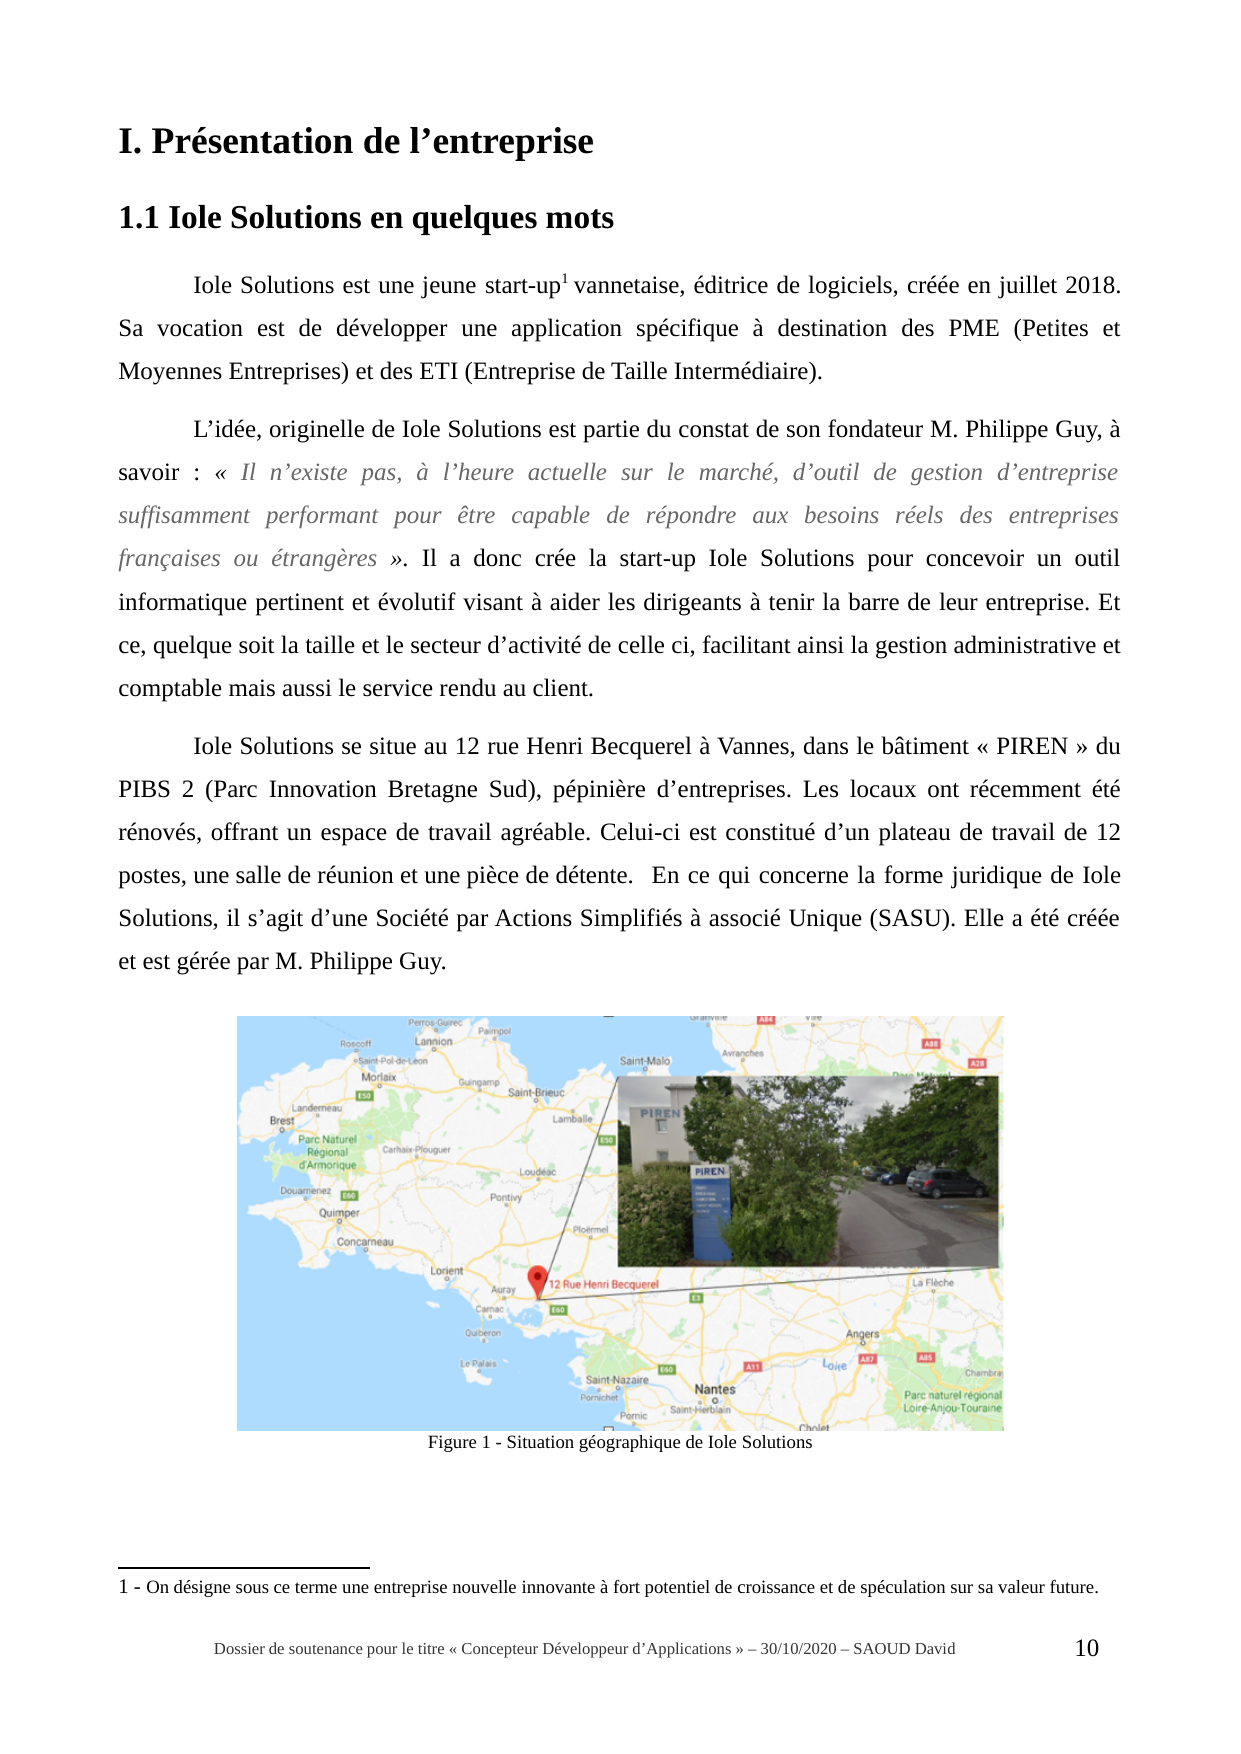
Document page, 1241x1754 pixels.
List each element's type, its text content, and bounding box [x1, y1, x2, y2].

text Iole Solutions est une jeune start-up vannetaise, éditrice de logiciels, créée en juillet 2018. Sa vocation est de développer une application spécifique à destination des PME (Petites et Moyennes Entreprises) et des ETI (Entreprise de Taille Intermédiaire). [118, 270, 1122, 385]
picture [236, 1016, 1004, 1431]
subtitle I. Présentation de l’entreprise [118, 118, 1122, 161]
text L’idée, originelle de Iole Solutions est partie du constat de son fondateur M. Philippe Guy, à savoir : « Il n’existe pas, à l’heure actuelle sur le marché, d’outil de gestion d’entreprise suffisamment performant pour être capable de répondre aux besoins réels des entreprises françaises ou étrangères ». Il a donc crée la start-up Iole Solutions pour concevoir un outil informatique pertinent et évolutif visant à aider les dirigeants à tenir la barre de leur entreprise. Et ce, quelque soit la taille et le secteur d’activité de celle ci, facilitant ainsi la gestion administrative et comptable mais aussi le service rendu au client. [118, 414, 1122, 702]
subtitle 1.1 Iole Solutions en quelques mots [118, 198, 1122, 236]
text - On désigne sous ce terme une entreprise nouvelle innovante à fort potentiel de croissance et de spéculation sur sa valeur future. [118, 1574, 1122, 1598]
text Figure 1 - Situation géographique de Iole Solutions [237, 1431, 1003, 1453]
text Iole Solutions se situe au 12 rue Henri Becquerel à Vannes, dans le bâtiment « PIREN » du PIBS 2 (Parc Innovation Bretagne Sud), pépinière d’entreprises. Les locaux ont récemment été rénovés, offrant un espace de travail agréable. Celui-ci est constitué d’un plateau de travail de 12 postes, une salle de réunion et une pièce de détente. En ce qui concerne la forme juridique de Iole Solutions, il s’agit d’une Société par Actions Simplifiés à associé Unique (SASU). Elle a été créée et est gérée par M. Philippe Guy. [118, 731, 1122, 975]
